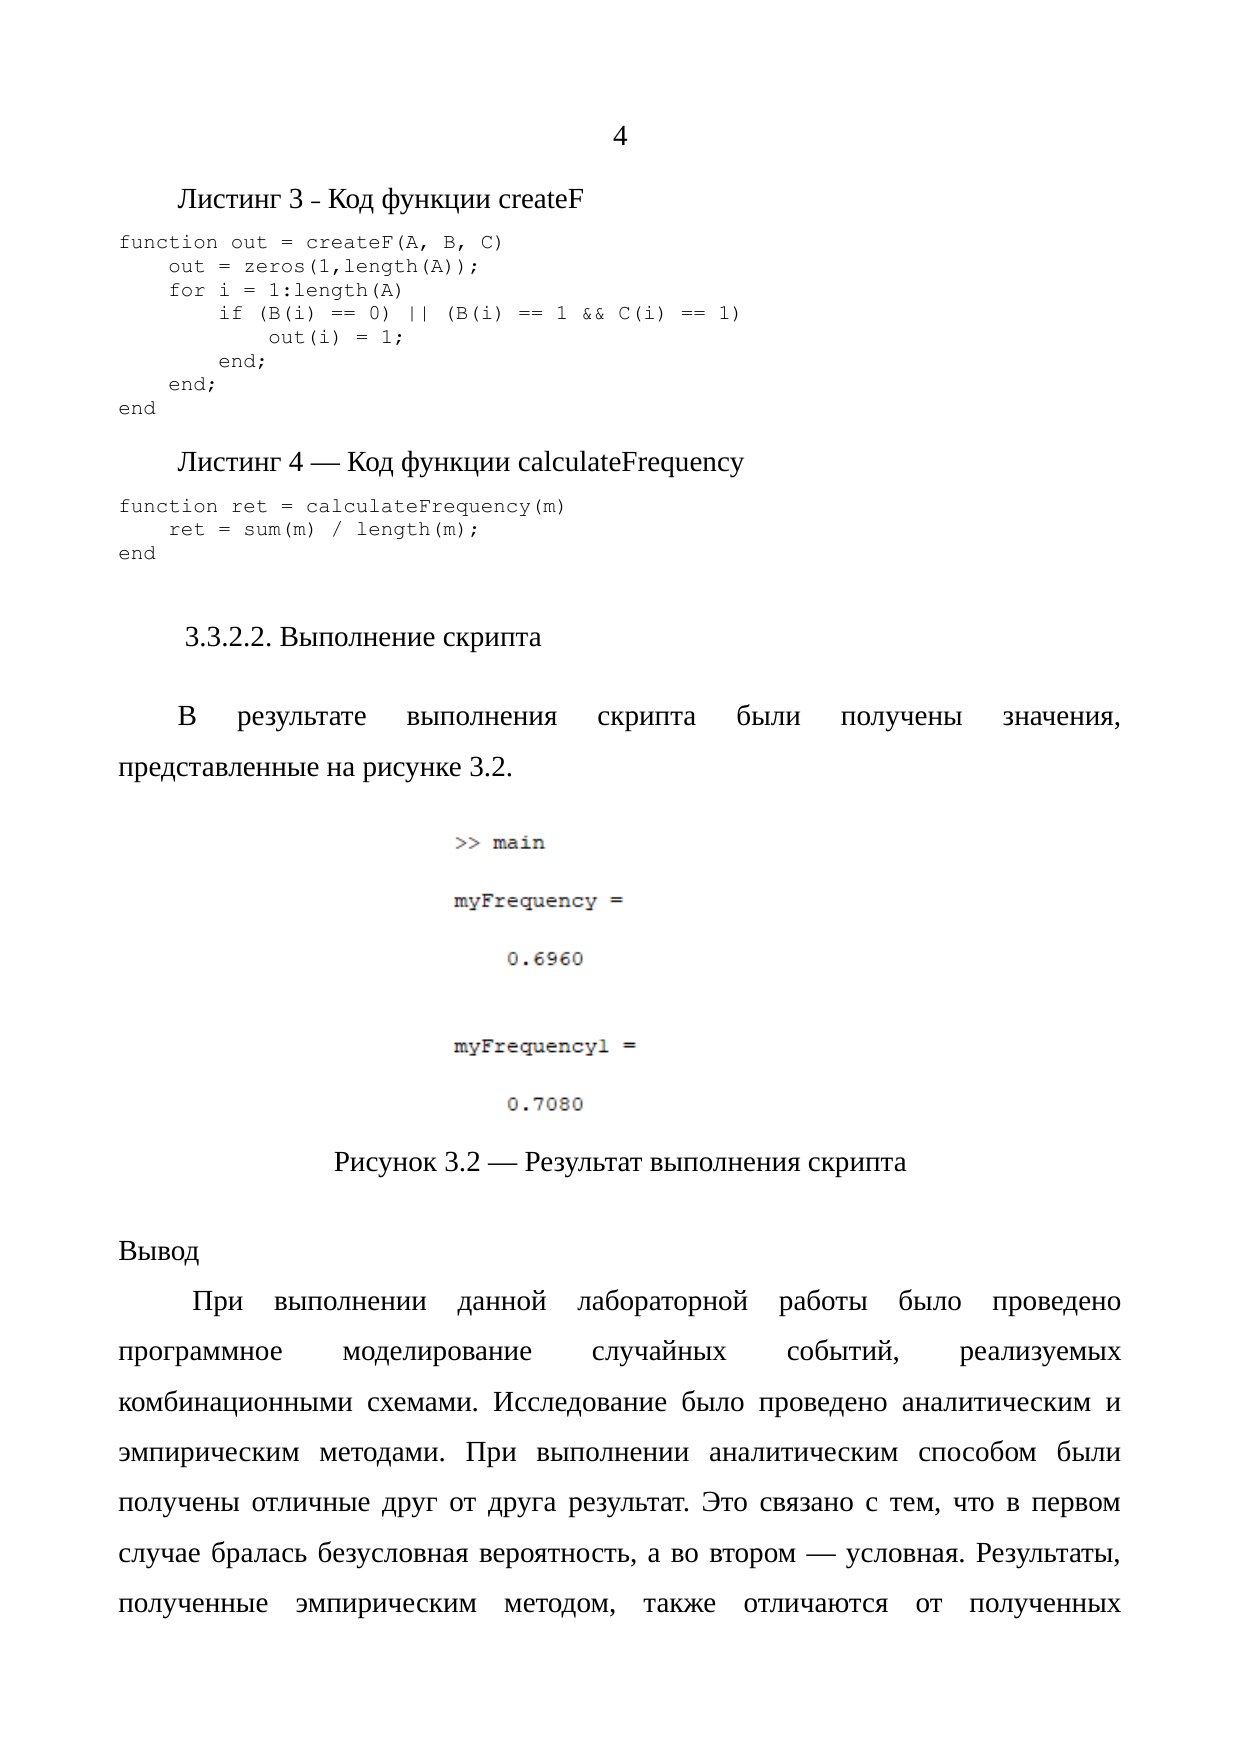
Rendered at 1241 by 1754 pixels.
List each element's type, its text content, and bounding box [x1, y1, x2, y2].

text out(i) = 1; [118, 326, 1122, 350]
text function out = createF(A, B, C) [118, 231, 1122, 255]
text В результате выполнения скрипта были получены значения, представленные на рисунке 3.2. [118, 698, 1122, 782]
text ret = sum(m) / length(m); [118, 518, 1122, 542]
text При выполнении данной лабораторной работы было проведено программное моделирование случайных событий, реализуемых комбинационными схемами. Исследование было проведено аналитическим и эмпирическим методами. При выполнении аналитическим способом были получены отличные друг от друга результат. Это связано с тем, что в первом случае бралась безусловная вероятность, а во втором — условная. Результаты, полученные эмпирическим методом, также отличаются от полученных [118, 1283, 1122, 1619]
subtitle Выполнение скрипта [118, 619, 1122, 652]
text Листинг 3 ˗ Код функции createF [118, 181, 1122, 215]
picture [450, 828, 790, 1127]
subtitle Вывод [118, 1233, 1122, 1266]
text for i = 1:length(A) [118, 279, 1122, 302]
text function ret = calculateFrequency(m) [118, 494, 1122, 518]
text Рисунок 3.2 — Результат выполнения скрипта [323, 828, 917, 1177]
text Листинг 4 — Код функции calculateFrequency [118, 444, 1122, 478]
text if (B(i) == 0) || (B(i) == 1 && C(i) == 1) [118, 302, 1122, 326]
text end [118, 397, 1122, 421]
text end; [118, 350, 1122, 373]
text end; [118, 373, 1122, 397]
text out = zeros(1,length(A)); [118, 255, 1122, 279]
text end [118, 542, 1122, 566]
